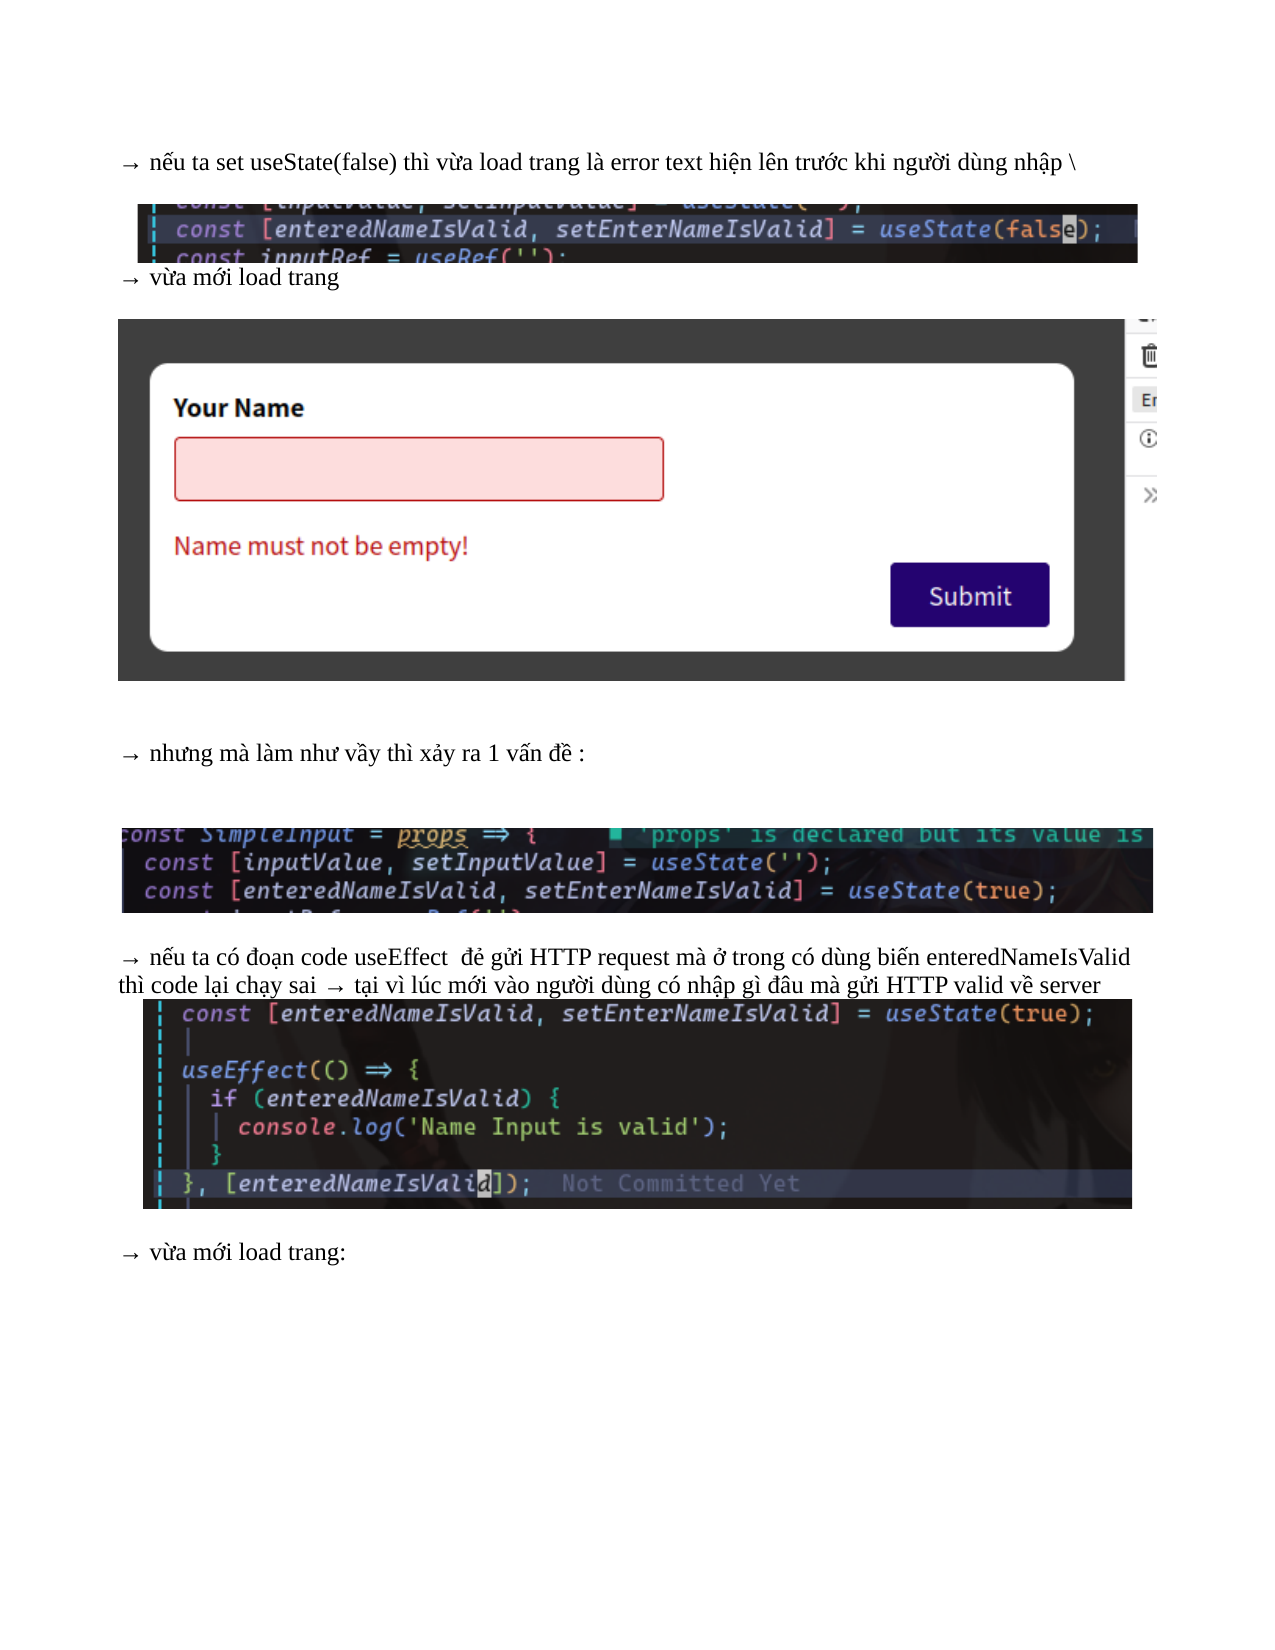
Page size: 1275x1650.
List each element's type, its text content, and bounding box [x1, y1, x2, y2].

text → vừa mới load trang: [118, 1237, 1157, 1266]
picture [121, 828, 1154, 913]
text → vừa mới load trang [118, 204, 1157, 291]
text → nhưng mà làm như vầy thì xảy ra 1 vấn đề : [118, 738, 1157, 767]
picture [118, 319, 1157, 681]
text → nếu ta set useState(false) thì vừa load trang là error text hiện lên trước khi người dùng nhập \ [118, 147, 1157, 176]
text → nếu ta có đoạn code useEffect đẻ gửi HTTP request mà ở trong có dùng biến enteredNameIsValid thì code lại chạy sai → tại vì lúc mới vào người dùng có nhập gì đâu mà gửi HTTP valid về server [118, 942, 1157, 999]
picture [137, 204, 1138, 263]
picture [143, 999, 1133, 1209]
